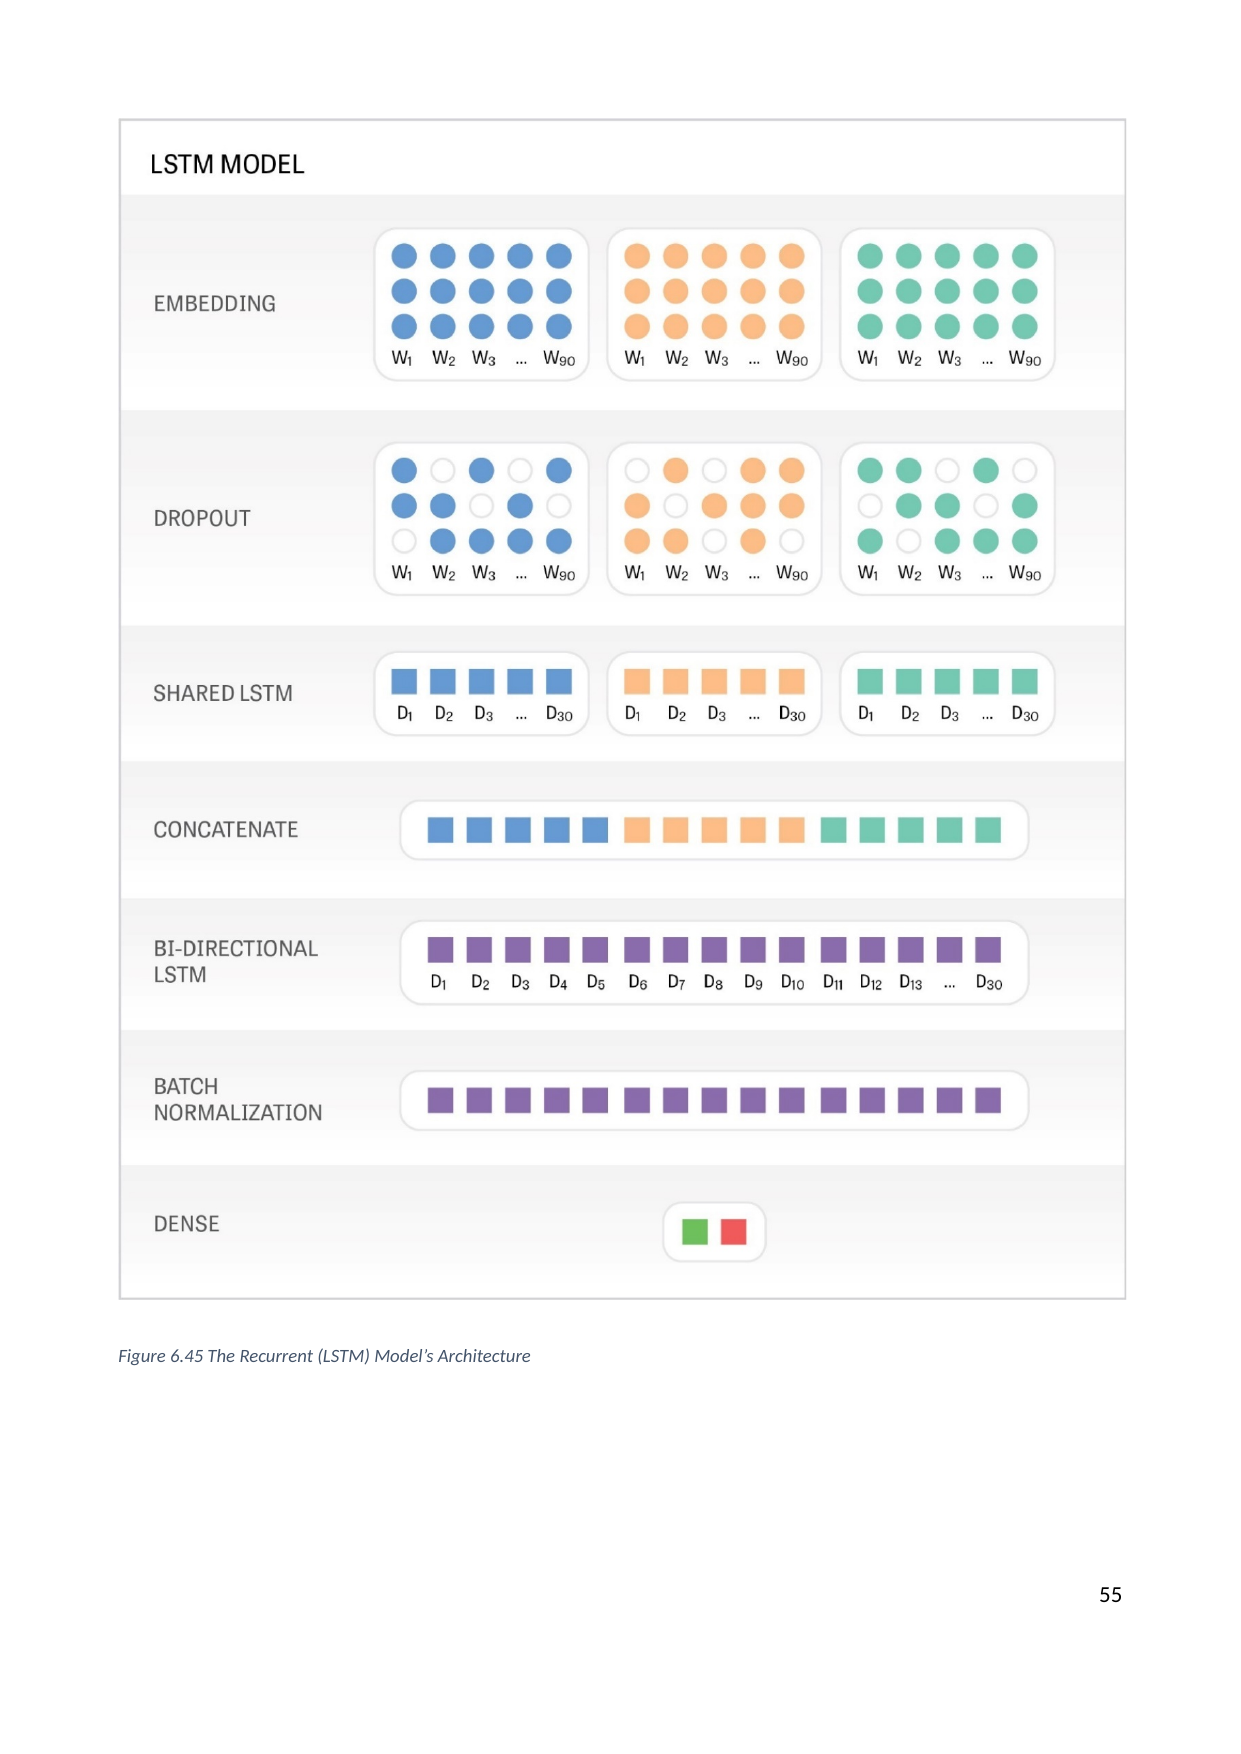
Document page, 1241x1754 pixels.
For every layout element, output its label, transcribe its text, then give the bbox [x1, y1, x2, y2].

text Figure 6.45 The Recurrent (LSTM) Model’s Architecture [118, 1344, 1122, 1367]
picture [118, 118, 1127, 1300]
